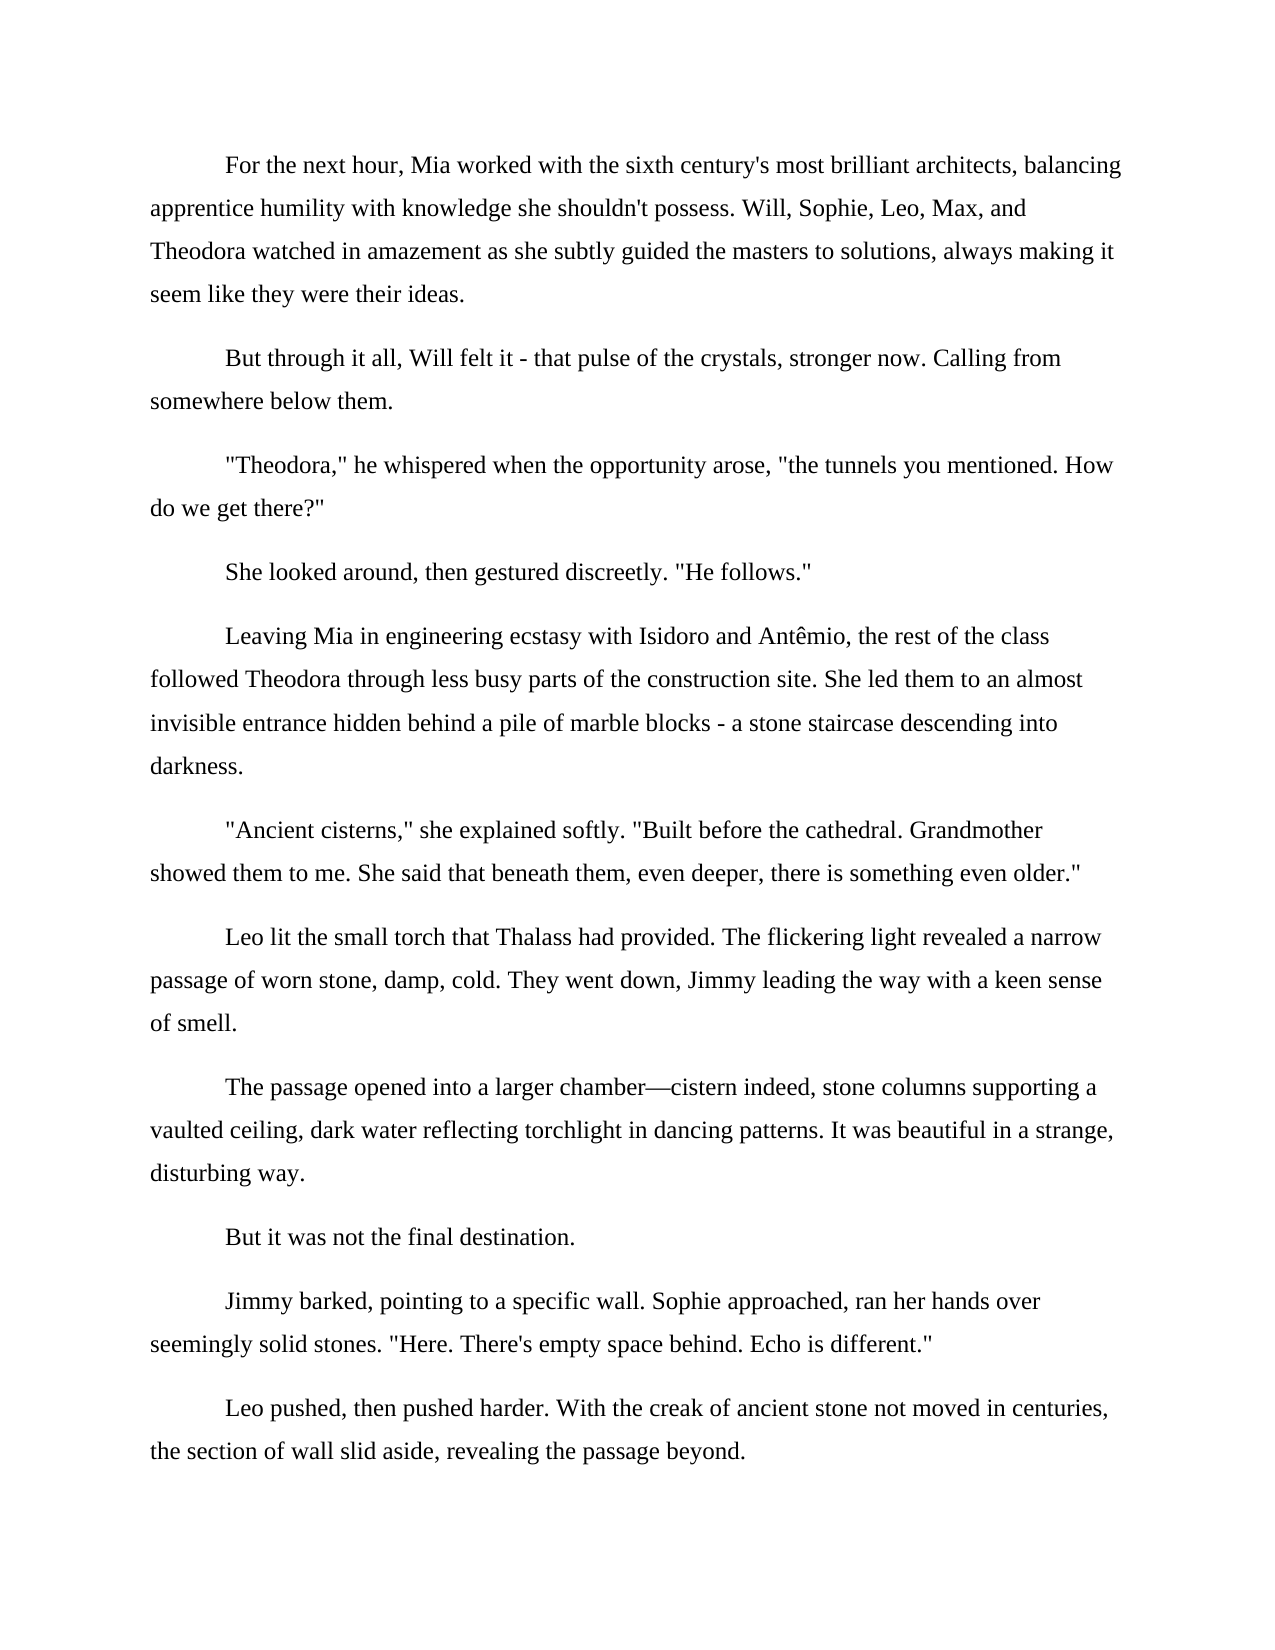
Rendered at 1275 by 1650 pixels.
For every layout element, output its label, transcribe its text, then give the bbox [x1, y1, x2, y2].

text Leo pushed, then pushed harder. With the creak of ancient stone not moved in centuries, the section of wall slid aside, revealing the passage beyond. [150, 1393, 1125, 1465]
text But through it all, Will felt it - that pulse of the crystals, stronger now. Calling from somewhere below them. [150, 343, 1125, 415]
text But it was not the final destination. [150, 1222, 1125, 1251]
text "Ancient cisterns," she explained softly. "Built before the cathedral. Grandmother showed them to me. She said that beneath them, even deeper, there is something even older." [150, 815, 1125, 887]
text She looked around, then gestured discreetly. "He follows." [150, 557, 1125, 586]
text The passage opened into a larger chamber—cistern indeed, stone columns supporting a vaulted ceiling, dark water reflecting torchlight in dancing patterns. It was beautiful in a strange, disturbing way. [150, 1072, 1125, 1187]
text Jimmy barked, pointing to a specific wall. Sophie approached, ran her hands over seemingly solid stones. "Here. There's empty space behind. Echo is different." [150, 1286, 1125, 1358]
text For the next hour, Mia worked with the sixth century's most brilliant architects, balancing apprentice humility with knowledge she shouldn't possess. Will, Sophie, Leo, Max, and Theodora watched in amazement as she subtly guided the masters to solutions, always making it seem like they were their ideas. [150, 150, 1125, 308]
text "Theodora," he whispered when the opportunity arose, "the tunnels you mentioned. How do we get there?" [150, 450, 1125, 522]
text Leaving Mia in engineering ecstasy with Isidoro and Antêmio, the rest of the class followed Theodora through less busy parts of the construction site. She led them to an almost invisible entrance hidden behind a pile of marble blocks - a stone staircase descending into darkness. [150, 621, 1125, 779]
text Leo lit the small torch that Thalass had provided. The flickering light revealed a narrow passage of worn stone, damp, cold. They went down, Jimmy leading the way with a keen sense of smell. [150, 922, 1125, 1037]
